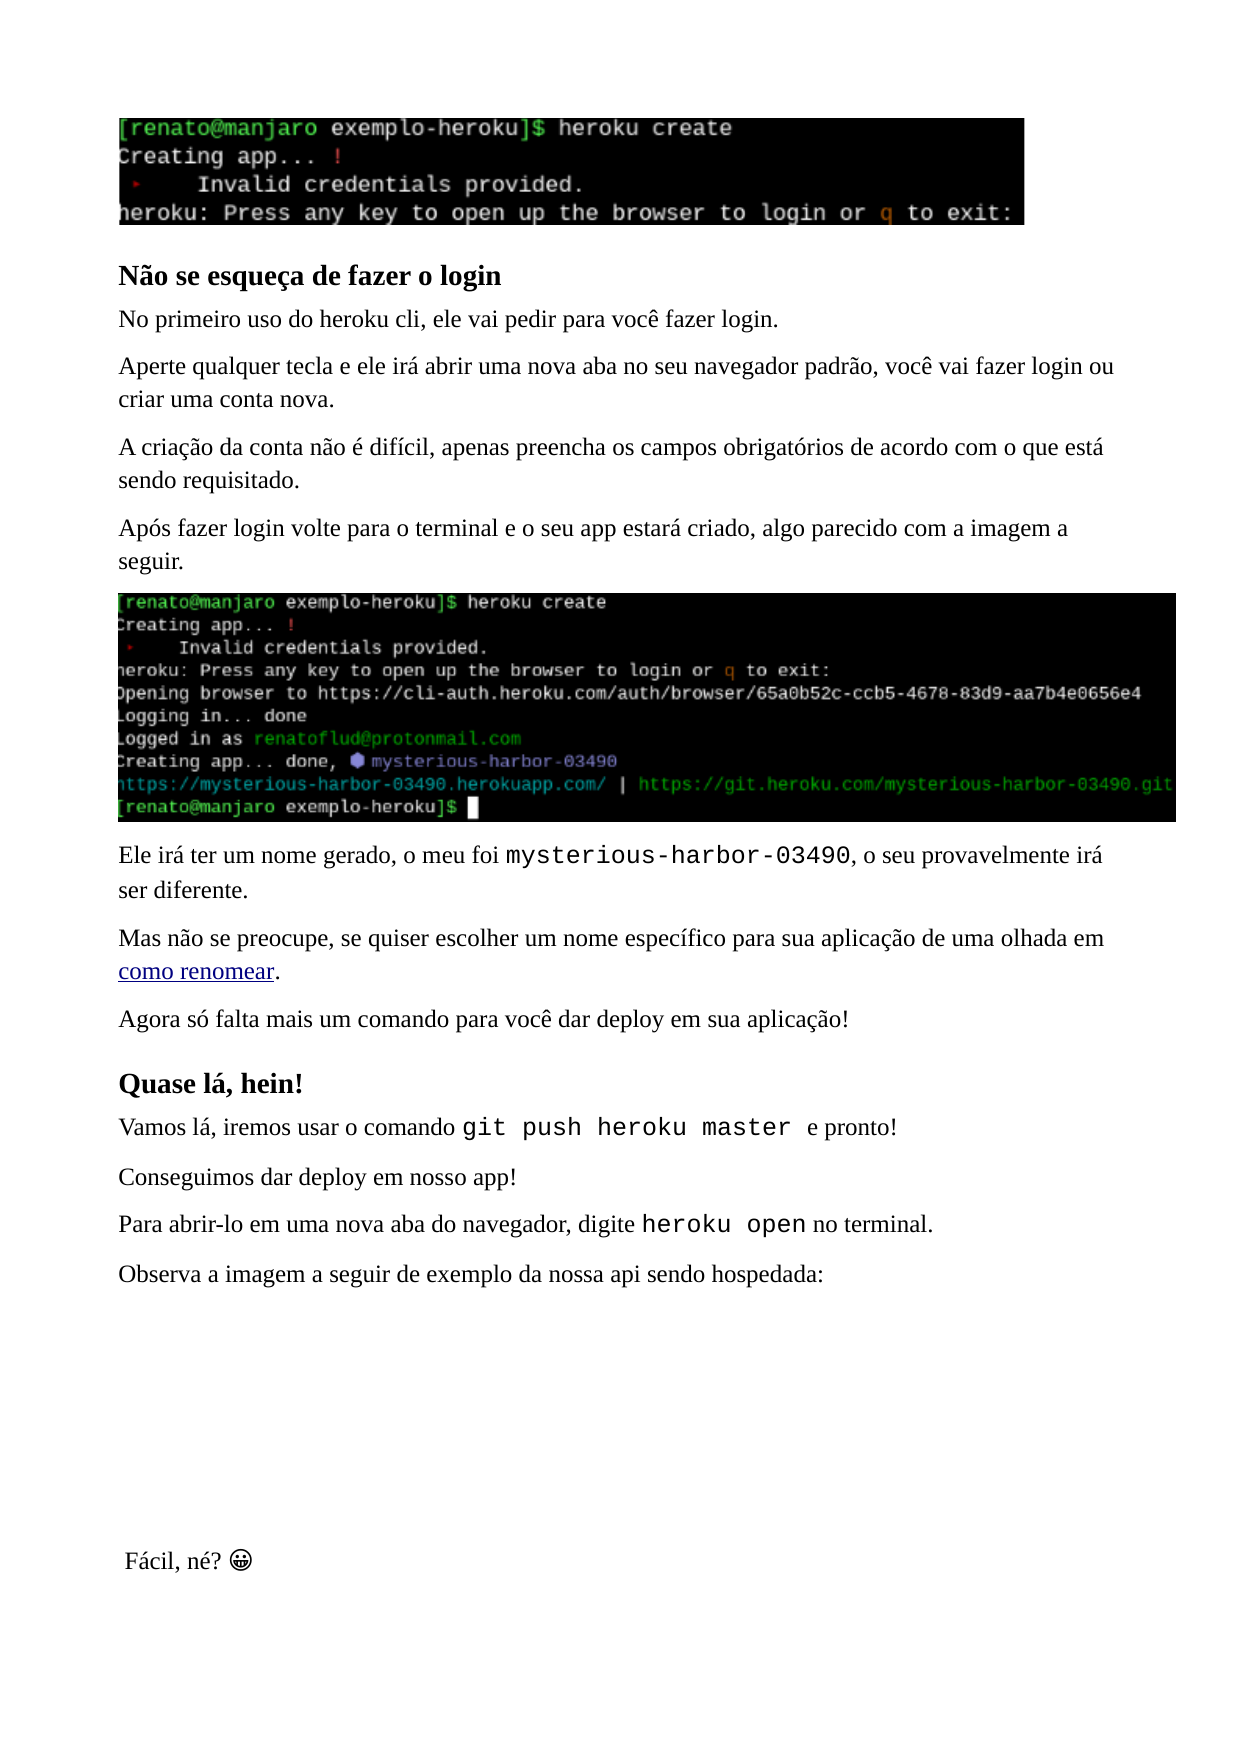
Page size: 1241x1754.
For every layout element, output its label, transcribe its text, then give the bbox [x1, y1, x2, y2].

text Para abrir-lo em uma nova aba do navegador, digite heroku open no terminal. [118, 1209, 1122, 1240]
text No primeiro uso do heroku cli, ele vai pedir para você fazer login. [118, 304, 1122, 333]
text A criação da conta não é difícil, apenas preencha os campos obrigatórios de acordo com o que está sendo requisitado. [118, 432, 1122, 494]
text Mas não se preocupe, se quiser escolher um nome específico para sua aplicação de uma olhada em como renomear. [118, 923, 1122, 985]
picture [118, 593, 1176, 822]
text Observa a imagem a seguir de exemplo da nossa api sendo hospedada: [118, 1259, 1122, 1288]
text Após fazer login volte para o terminal e o seu app estará criado, algo parecido com a imagem a seguir. [118, 513, 1122, 574]
text Aperte qualquer tecla e ele irá abrir uma nova aba no seu navegador padrão, você vai fazer login ou criar uma conta nova. [118, 351, 1122, 413]
text Fácil, né? 😀 [118, 1546, 1122, 1575]
subtitle Não se esqueça de fazer o login [118, 258, 1122, 291]
picture [118, 118, 1025, 225]
text Vamos lá, iremos usar o comando git push heroku master e pronto! [118, 1112, 1122, 1143]
text Agora só falta mais um comando para você dar deploy em sua aplicação! [118, 1004, 1122, 1032]
subtitle Quase lá, hein! [118, 1066, 1122, 1099]
text Ele irá ter um nome gerado, o meu foi mysterious-harbor-03490, o seu provavelmente irá ser diferente. [118, 840, 1122, 904]
text Conseguimos dar deploy em nosso app! [118, 1162, 1122, 1191]
